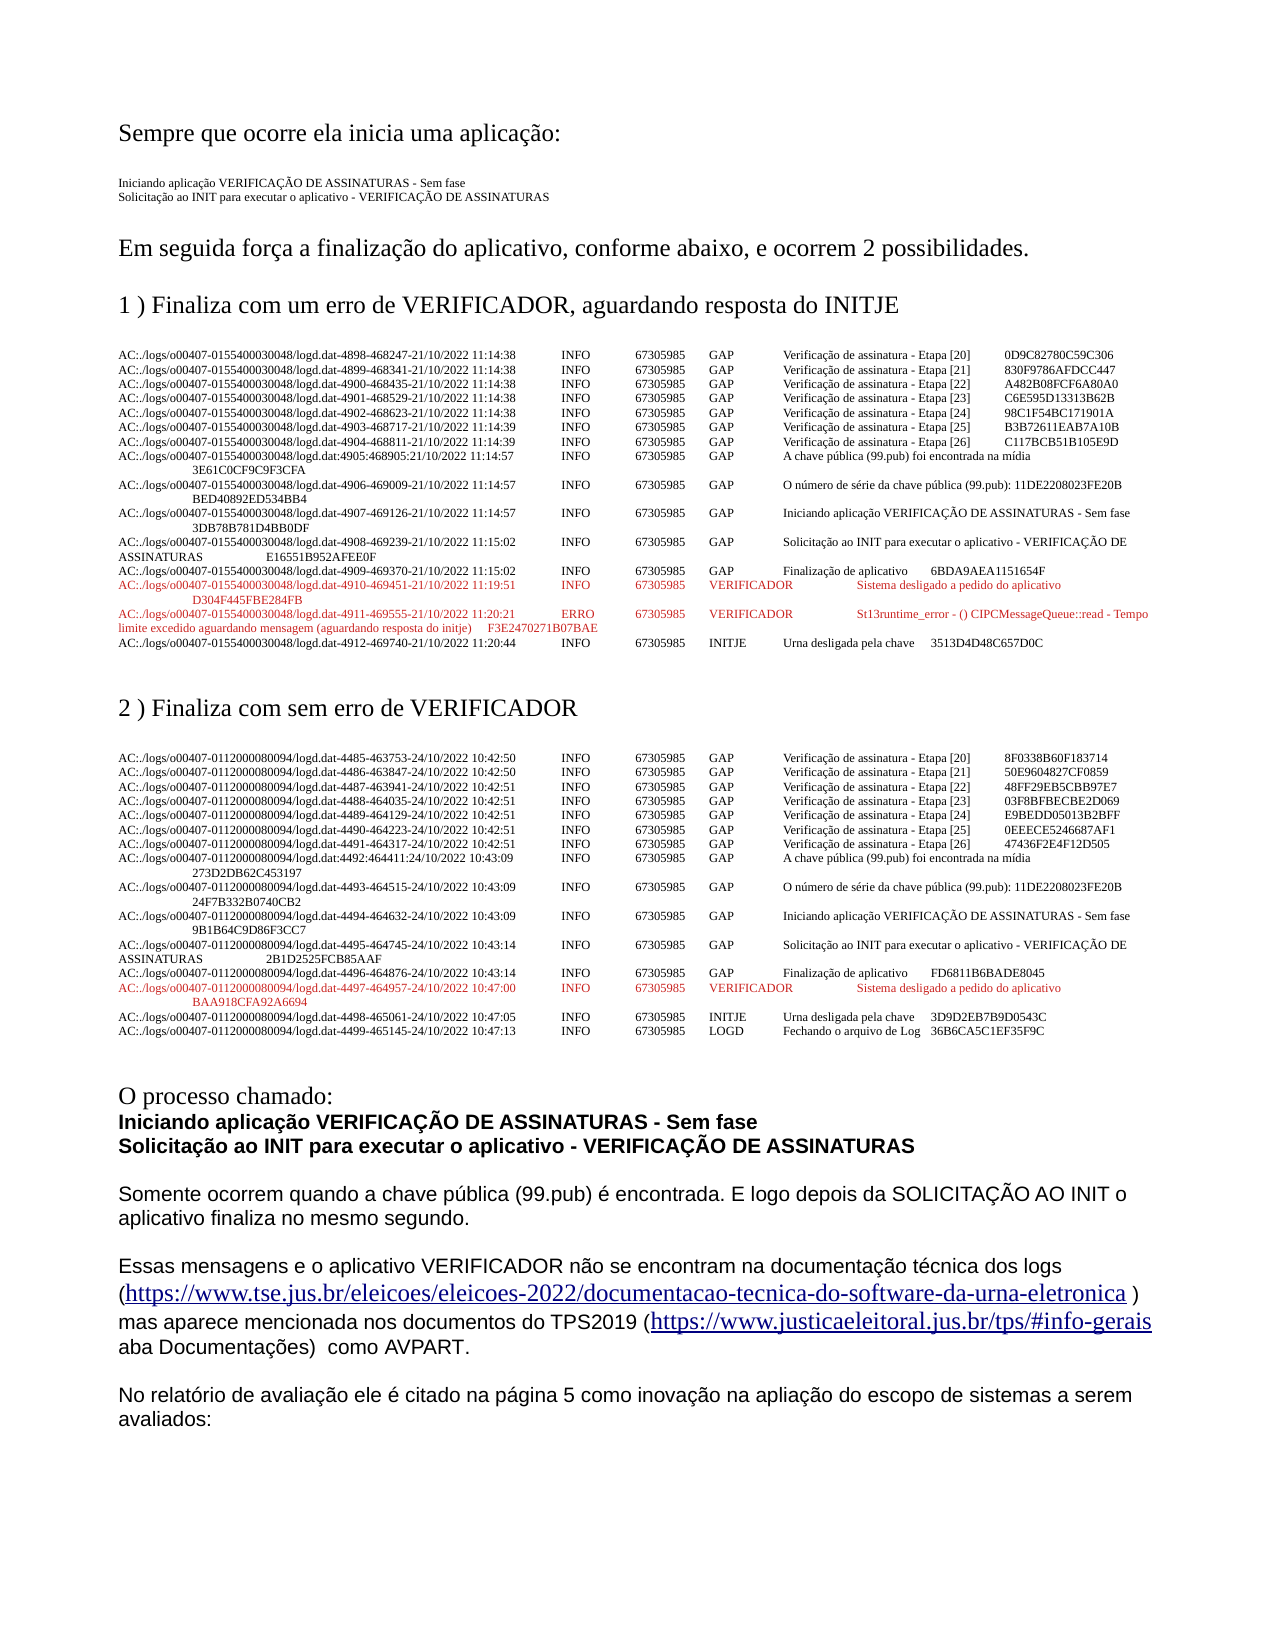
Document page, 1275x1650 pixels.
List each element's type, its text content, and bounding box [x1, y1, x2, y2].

text AC:./logs/o00407-0112000080094/logd.dat-4495-464745-24/10/2022 10:43:14 INFO 67305985 GAP Solicitação ao INIT para executar o aplicativo - VERIFICAÇÃO DE ASSINATURAS 2B1D2525FCB85AAF [118, 937, 1157, 966]
text AC:./logs/o00407-0155400030048/logd.dat-4911-469555-21/10/2022 11:20:21 ERRO 67305985 VERIFICADOR St13runtime_error - () CIPCMessageQueue::read - Tempo limite excedido aguardando mensagem (aguardando resposta do initje) F3E2470271B07BAE [118, 607, 1157, 636]
text AC:./logs/o00407-0112000080094/logd.dat-4496-464876-24/10/2022 10:43:14 INFO 67305985 GAP Finalização de aplicativo FD6811B6BADE8045 [118, 966, 1157, 981]
text No relatório de avaliação ele é citado na página 5 como inovação na apliação do escopo de sistemas a serem avaliados: [118, 1383, 1157, 1431]
text AC:./logs/o00407-0112000080094/logd.dat-4490-464223-24/10/2022 10:42:51 INFO 67305985 GAP Verificação de assinatura - Etapa [25] 0EEECE5246687AF1 [118, 822, 1157, 837]
text AC:./logs/o00407-0112000080094/logd.dat-4485-463753-24/10/2022 10:42:50 INFO 67305985 GAP Verificação de assinatura - Etapa [20] 8F0338B60F183714 [118, 751, 1157, 765]
text Sempre que ocorre ela inicia uma aplicação: [118, 118, 1157, 147]
text Somente ocorrem quando a chave pública (99.pub) é encontrada. E logo depois da SOLICITAÇÃO AO INIT o aplicativo finaliza no mesmo segundo. [118, 1182, 1157, 1230]
text AC:./logs/o00407-0112000080094/logd.dat-4494-464632-24/10/2022 10:43:09 INFO 67305985 GAP Iniciando aplicação VERIFICAÇÃO DE ASSINATURAS - Sem fase 9B1B64C9D86F3CC7 [118, 909, 1157, 937]
text AC:./logs/o00407-0112000080094/logd.dat-4489-464129-24/10/2022 10:42:51 INFO 67305985 GAP Verificação de assinatura - Etapa [24] E9BEDD05013B2BFF [118, 808, 1157, 822]
text AC:./logs/o00407-0112000080094/logd.dat-4491-464317-24/10/2022 10:42:51 INFO 67305985 GAP Verificação de assinatura - Etapa [26] 47436F2E4F12D505 [118, 837, 1157, 851]
text Iniciando aplicação VERIFICAÇÃO DE ASSINATURAS - Sem fase [118, 176, 1157, 190]
text AC:./logs/o00407-0155400030048/logd.dat-4902-468623-21/10/2022 11:14:38 INFO 67305985 GAP Verificação de assinatura - Etapa [24] 98C1F54BC171901A [118, 406, 1157, 420]
text AC:./logs/o00407-0155400030048/logd.dat:4905:468905:21/10/2022 11:14:57 INFO 67305985 GAP A chave pública (99.pub) foi encontrada na mídia 3E61C0CF9C9F3CFA [118, 449, 1157, 477]
text AC:./logs/o00407-0155400030048/logd.dat-4908-469239-21/10/2022 11:15:02 INFO 67305985 GAP Solicitação ao INIT para executar o aplicativo - VERIFICAÇÃO DE ASSINATURAS E16551B952AFEE0F [118, 535, 1157, 564]
text Iniciando aplicação VERIFICAÇÃO DE ASSINATURAS - Sem fase [118, 1110, 1157, 1134]
text AC:./logs/o00407-0155400030048/logd.dat-4900-468435-21/10/2022 11:14:38 INFO 67305985 GAP Verificação de assinatura - Etapa [22] A482B08FCF6A80A0 [118, 377, 1157, 391]
text AC:./logs/o00407-0112000080094/logd.dat:4492:464411:24/10/2022 10:43:09 INFO 67305985 GAP A chave pública (99.pub) foi encontrada na mídia 273D2DB62C453197 [118, 851, 1157, 880]
text Essas mensagens e o aplicativo VERIFICADOR não se encontram na documentação técnica dos logs (https://www.tse.jus.br/eleicoes/eleicoes-2022/documentacao-tecnica-do-software-da-urna-eletronica ) mas aparece mencionada nos documentos do TPS2019 (https://www.justicaeleitoral.jus.br/tps/#info-gerais aba Documentações) como AVPART. [118, 1254, 1157, 1359]
text AC:./logs/o00407-0112000080094/logd.dat-4486-463847-24/10/2022 10:42:50 INFO 67305985 GAP Verificação de assinatura - Etapa [21] 50E9604827CF0859 [118, 765, 1157, 779]
text O processo chamado: [118, 1081, 1157, 1110]
text 1 ) Finaliza com um erro de VERIFICADOR, aguardando resposta do INITJE [118, 291, 1157, 319]
text Em seguida força a finalização do aplicativo, conforme abaixo, e ocorrem 2 possibilidades. [118, 233, 1157, 262]
text AC:./logs/o00407-0112000080094/logd.dat-4493-464515-24/10/2022 10:43:09 INFO 67305985 GAP O número de série da chave pública (99.pub): 11DE2208023FE20B 24F7B332B0740CB2 [118, 880, 1157, 909]
text Solicitação ao INIT para executar o aplicativo - VERIFICAÇÃO DE ASSINATURAS [118, 190, 1157, 204]
text AC:./logs/o00407-0155400030048/logd.dat-4899-468341-21/10/2022 11:14:38 INFO 67305985 GAP Verificação de assinatura - Etapa [21] 830F9786AFDCC447 [118, 362, 1157, 377]
text AC:./logs/o00407-0155400030048/logd.dat-4910-469451-21/10/2022 11:19:51 INFO 67305985 VERIFICADOR Sistema desligado a pedido do aplicativo D304F445FBE284FB [118, 578, 1157, 607]
text AC:./logs/o00407-0155400030048/logd.dat-4904-468811-21/10/2022 11:14:39 INFO 67305985 GAP Verificação de assinatura - Etapa [26] C117BCB51B105E9D [118, 434, 1157, 449]
text AC:./logs/o00407-0155400030048/logd.dat-4901-468529-21/10/2022 11:14:38 INFO 67305985 GAP Verificação de assinatura - Etapa [23] C6E595D13313B62B [118, 391, 1157, 406]
text AC:./logs/o00407-0155400030048/logd.dat-4903-468717-21/10/2022 11:14:39 INFO 67305985 GAP Verificação de assinatura - Etapa [25] B3B72611EAB7A10B [118, 420, 1157, 434]
text AC:./logs/o00407-0155400030048/logd.dat-4906-469009-21/10/2022 11:14:57 INFO 67305985 GAP O número de série da chave pública (99.pub): 11DE2208023FE20B BED40892ED534BB4 [118, 477, 1157, 506]
text AC:./logs/o00407-0112000080094/logd.dat-4499-465145-24/10/2022 10:47:13 INFO 67305985 LOGD Fechando o arquivo de Log 36B6CA5C1EF35F9C [118, 1024, 1157, 1038]
text 2 ) Finaliza com sem erro de VERIFICADOR [118, 693, 1157, 722]
text AC:./logs/o00407-0112000080094/logd.dat-4488-464035-24/10/2022 10:42:51 INFO 67305985 GAP Verificação de assinatura - Etapa [23] 03F8BFBECBE2D069 [118, 794, 1157, 808]
text AC:./logs/o00407-0155400030048/logd.dat-4898-468247-21/10/2022 11:14:38 INFO 67305985 GAP Verificação de assinatura - Etapa [20] 0D9C82780C59C306 [118, 348, 1157, 362]
text AC:./logs/o00407-0112000080094/logd.dat-4498-465061-24/10/2022 10:47:05 INFO 67305985 INITJE Urna desligada pela chave 3D9D2EB7B9D0543C [118, 1009, 1157, 1024]
text AC:./logs/o00407-0155400030048/logd.dat-4907-469126-21/10/2022 11:14:57 INFO 67305985 GAP Iniciando aplicação VERIFICAÇÃO DE ASSINATURAS - Sem fase 3DB78B781D4BB0DF [118, 506, 1157, 535]
text AC:./logs/o00407-0155400030048/logd.dat-4912-469740-21/10/2022 11:20:44 INFO 67305985 INITJE Urna desligada pela chave 3513D4D48C657D0C [118, 636, 1157, 650]
text AC:./logs/o00407-0112000080094/logd.dat-4487-463941-24/10/2022 10:42:51 INFO 67305985 GAP Verificação de assinatura - Etapa [22] 48FF29EB5CBB97E7 [118, 779, 1157, 794]
text Solicitação ao INIT para executar o aplicativo - VERIFICAÇÃO DE ASSINATURAS [118, 1134, 1157, 1158]
text AC:./logs/o00407-0112000080094/logd.dat-4497-464957-24/10/2022 10:47:00 INFO 67305985 VERIFICADOR Sistema desligado a pedido do aplicativo BAA918CFA92A6694 [118, 981, 1157, 1009]
text AC:./logs/o00407-0155400030048/logd.dat-4909-469370-21/10/2022 11:15:02 INFO 67305985 GAP Finalização de aplicativo 6BDA9AEA1151654F [118, 564, 1157, 578]
